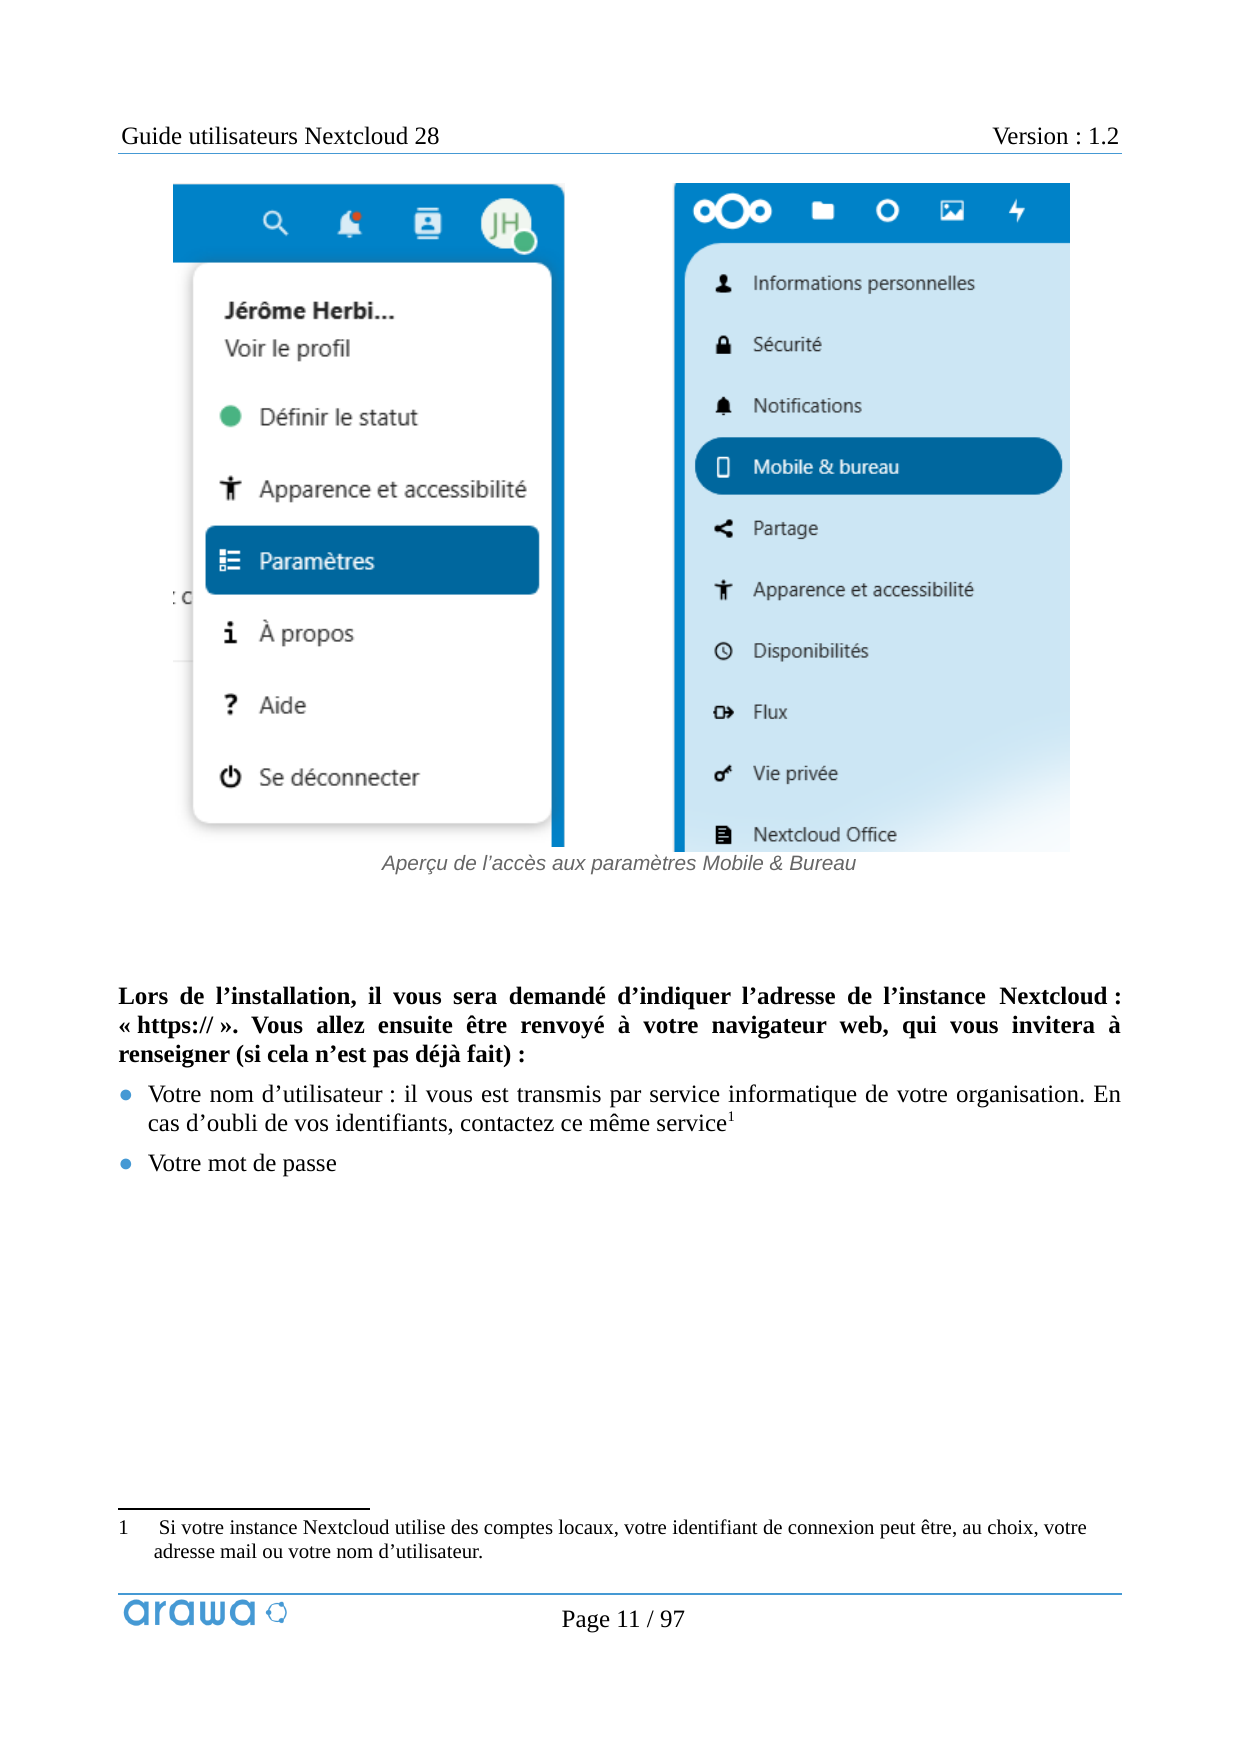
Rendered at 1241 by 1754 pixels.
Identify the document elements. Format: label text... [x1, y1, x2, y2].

list Si votre instance Nextcloud utilise des comptes locaux, votre identifiant de connexion peut être, au choix, votre adresse mail ou votre nom d’utilisateur. [118, 1515, 1122, 1563]
table_header [620, 184, 672, 851]
picture [264, 211, 288, 235]
picture [173, 183, 565, 847]
picture [121, 1597, 290, 1628]
picture [414, 208, 442, 239]
picture [672, 183, 681, 852]
table_cell Aperçu de l’accès aux paramètres Mobile & Bureau [118, 851, 1122, 932]
table_header [118, 184, 620, 851]
picture [1010, 201, 1024, 221]
picture [941, 200, 964, 221]
list Votre nom d’utilisateur : il vous est transmis par service informatique de votre organisation. En cas d’oubli de vos identifiants, contactez ce même service [118, 1079, 1122, 1137]
table_header [1070, 184, 1122, 851]
text Lors de l’installation, il vous sera demandé d’indiquer l’adresse de l’instance Nextcloud : « https:// ». Vous allez ensuite être renvoyé à votre navigateur web, qui vous invitera à renseigner (si cela n’est pas déjà fait) : [118, 981, 1122, 1067]
picture [206, 199, 539, 257]
picture [877, 199, 899, 222]
picture [812, 202, 834, 219]
picture [683, 243, 1070, 852]
picture [338, 211, 362, 237]
list Votre mot de passe [118, 1148, 1122, 1177]
picture [693, 193, 772, 230]
